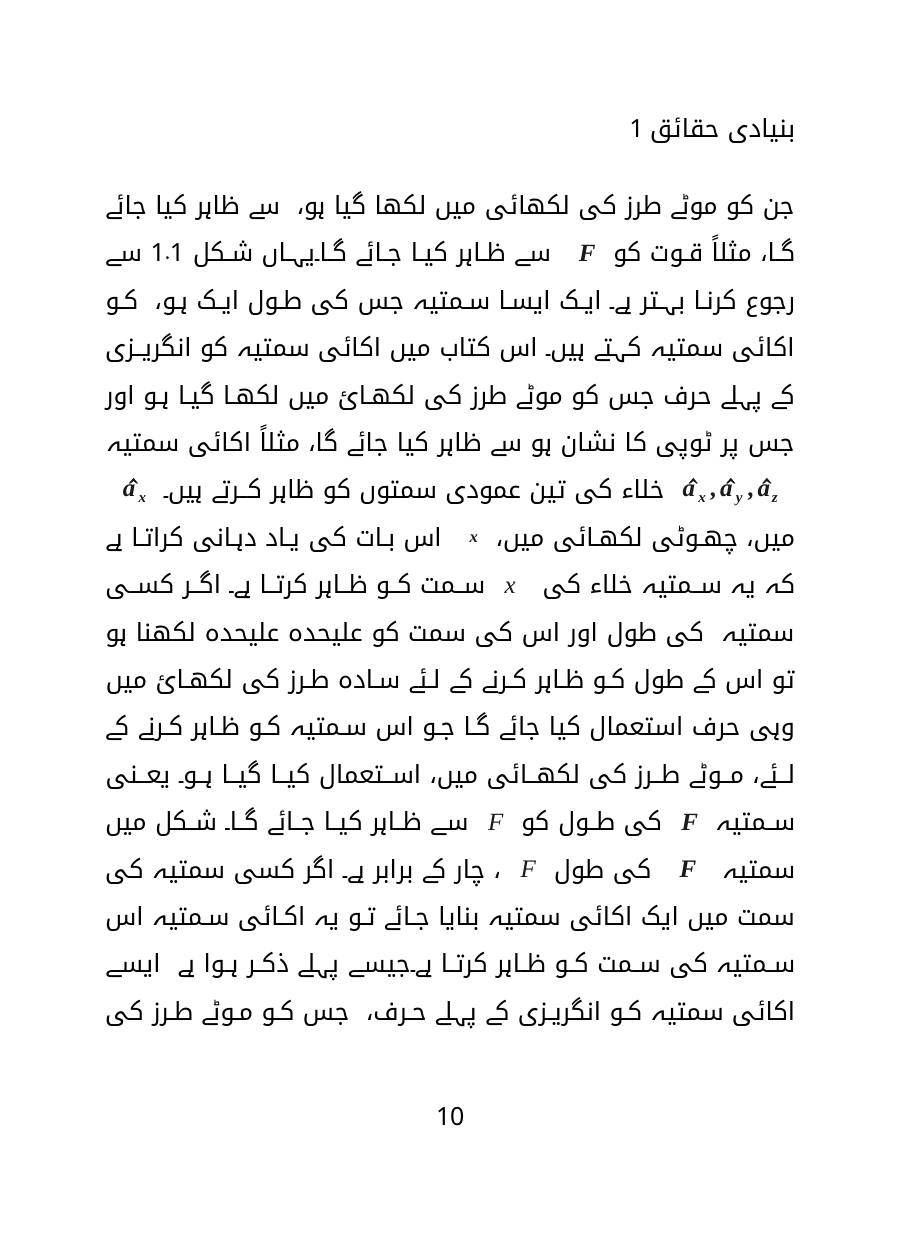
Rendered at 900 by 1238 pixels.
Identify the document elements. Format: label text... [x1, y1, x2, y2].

text وہ خط جس کا طول اور سمت معین ہو، اسے سمتیہ کہتے ہیں۔ سمتیہ کو انگریزی یا لاطینی زبان کے چھوٹے یا بڑے حروف، جن کو موٹے طرز کی لکھائی میں لکھا گیا ہو، سے ظاہر کیا جائے گا، مثلاً قوت کو سے ظاہر کیا جائے گا۔یہاں شکل 1.1 سے رجوع کرنا بہتر ہے۔ ایک ایسا سمتیہ جس کی طول ایک ہو، کو اکائی سمتیہ کہتے ہیں۔ اس کتاب میں اکائی سمتیہ کو انگریزی کے پہلے حرف جس کو موٹے طرز کی لکھائ میں لکھا گیا ہو اور جس پر ٹوپی کا نشان ہو سے ظاہر کیا جائے گا، مثلاً اکائی سمتیہخلاء کی تین عمودی سمتوں کو ظاہر کرتے ہیں۔میں، چھوٹی لکھائی میں، اس بات کی یاد دہانی کراتا ہے کہ یہ سمتیہ خلاء کی سمت کو ظاہر کرتا ہے۔ اگر کسی سمتیہ کی طول اور اس کی سمت کو علیحدہ علیحدہ لکھنا ہو تو اس کے طول کو ظاہر کرنے کے لئے سادہ طرز کی لکھائ میں وہی حرف استعمال کیا جائے گا جو اس سمتیہ کو ظاہر کرنے کے لئے، موٹے طرز کی لکھائی میں، استعمال کیا گیا ہو۔ یعنی سمتیہکی طول کوسے ظاہر کیا جائے گا۔ شکل میں سمتیہ کی طول، چار کے برابر ہے۔ اگر کسی سمتیہ کی سمت میں ایک اکائی سمتیہ بنایا جائے تو یہ اکائی سمتیہ اس سمتیہ کی سمت کو ظاہر کرتا ہے۔جیسے پہلے ذکر ہوا ہے ایسے اکائی سمتیہ کو انگریزی کے پہلے حرف، جس کو موٹے طرز کی لکھائ میں لکھا گیا ہو اور جس پر ٹوپی کا نشان ہو، سے ظاہر کیا جائے گا یعنی سمتیہکی سمت کوسے ظاہر کیا جائے گا۔یہاں، چھوٹی لکھائی میں ، اس بات کی یاد دہانی کراتا ہے کہ یہ اکائی سمتیہ کی سمت کو ظاہر کر رہا ہے۔ شکل میں چونکہ قوت دائیں جانب کو ہے لہٰذا اور برابر ہیں۔ [105, 182, 795, 1036]
